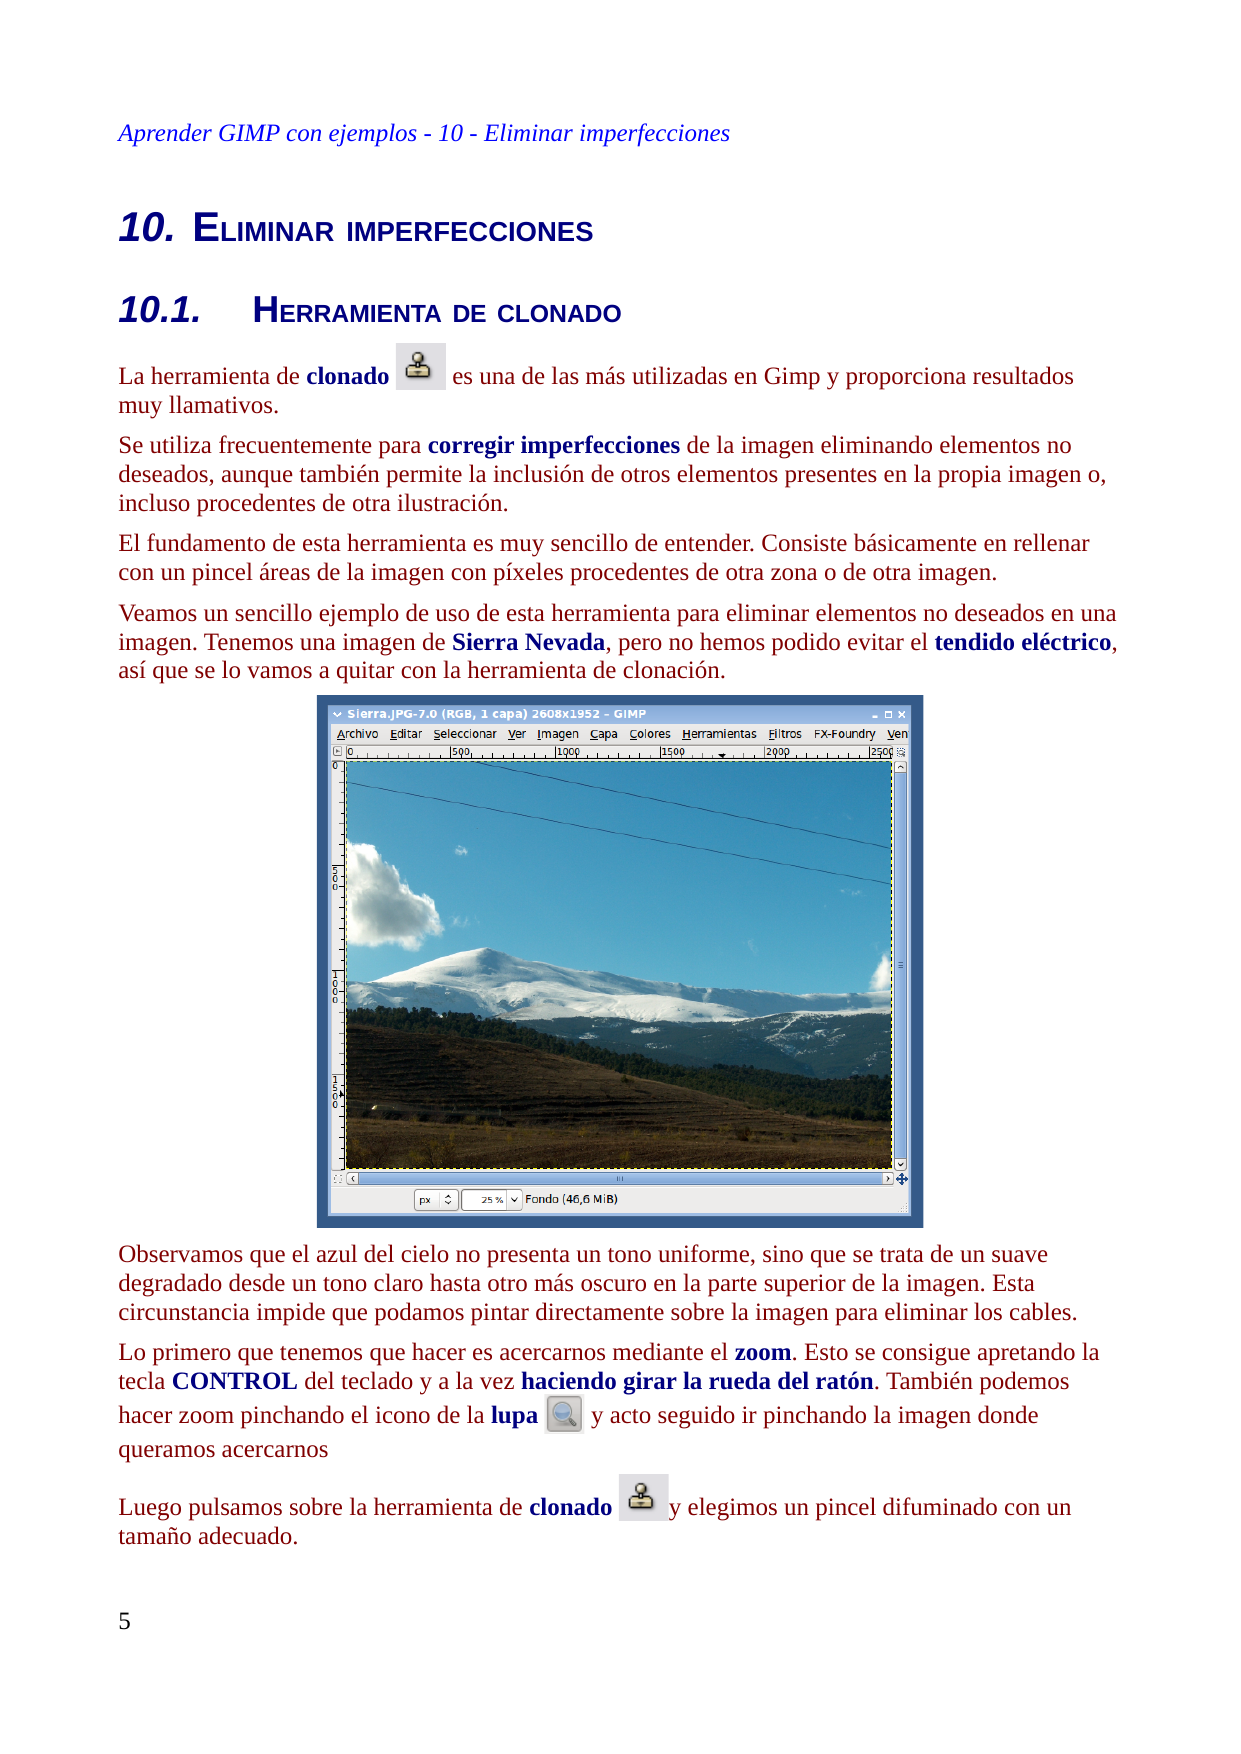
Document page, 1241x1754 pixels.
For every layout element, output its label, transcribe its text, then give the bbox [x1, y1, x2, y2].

text Lo primero que tenemos que hacer es acercarnos mediante el zoom. Esto se consigue apretando la tecla CONTROL del teclado y a la vez haciendo girar la rueda del ratón. También podemos hacer zoom pinchando el icono de la lupa y acto seguido ir pinchando la imagen donde queramos acercarnos [118, 1337, 1122, 1462]
text Observamos que el azul del cielo no presenta un tono uniforme, sino que se trata de un suave degradado desde un tono claro hasta otro más oscuro en la parte superior de la imagen. Esta circunstancia impide que podamos pintar directamente sobre la imagen para eliminar los cables. [118, 1239, 1122, 1325]
text Luego pulsamos sobre la herramienta de clonado y elegimos un pincel difuminado con un tamaño adecuado. [118, 1474, 1122, 1550]
picture [316, 695, 924, 1228]
subtitle Herramienta de clonado [118, 287, 1122, 331]
text El fundamento de esta herramienta es muy sencillo de entender. Consiste básicamente en rellenar con un pincel áreas de la imagen con píxeles procedentes de otra zona o de otra imagen. [118, 528, 1122, 586]
picture [544, 1394, 585, 1434]
picture [395, 343, 446, 390]
text Se utiliza frecuentemente para corregir imperfecciones de la imagen eliminando elementos no deseados, aunque también permite la inclusión de otros elementos presentes en la propia imagen o, incluso procedentes de otra ilustración. [118, 431, 1122, 517]
text La herramienta de clonado es una de las más utilizadas en Gimp y proporciona resultados muy llamativos. [118, 343, 1122, 419]
text Veamos un sencillo ejemplo de uso de esta herramienta para eliminar elementos no deseados en una imagen. Tenemos una imagen de Sierra Nevada, pero no hemos podido evitar el tendido eléctrico, así que se lo vamos a quitar con la herramienta de clonación. [118, 598, 1122, 684]
picture [618, 1474, 669, 1521]
subtitle Eliminar imperfecciones [118, 202, 1122, 250]
